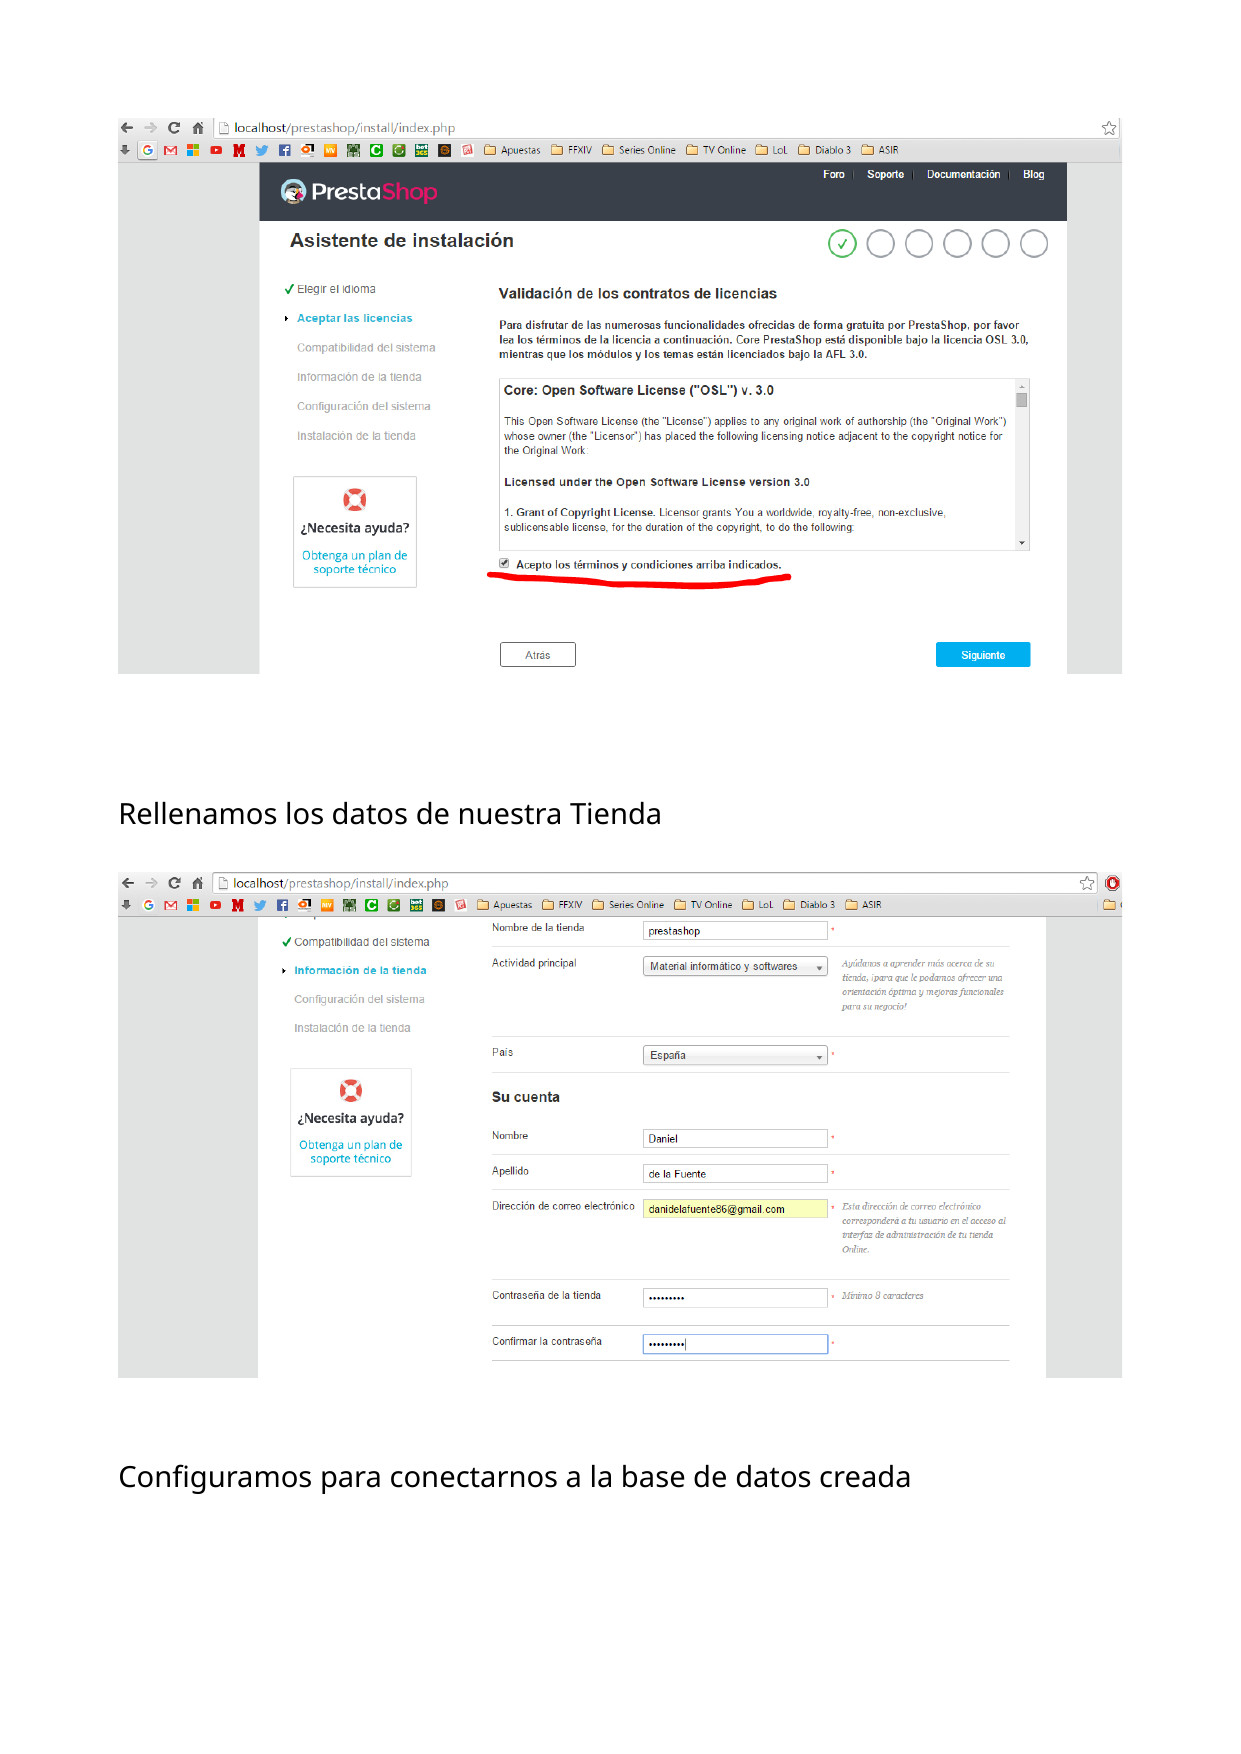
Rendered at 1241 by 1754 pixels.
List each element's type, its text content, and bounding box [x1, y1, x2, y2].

text Configuramos para conectarnos a la base de datos creada [118, 1457, 1122, 1496]
picture [118, 118, 1123, 674]
picture [118, 872, 1123, 1378]
text Rellenamos los datos de nuestra Tienda [118, 793, 1122, 833]
